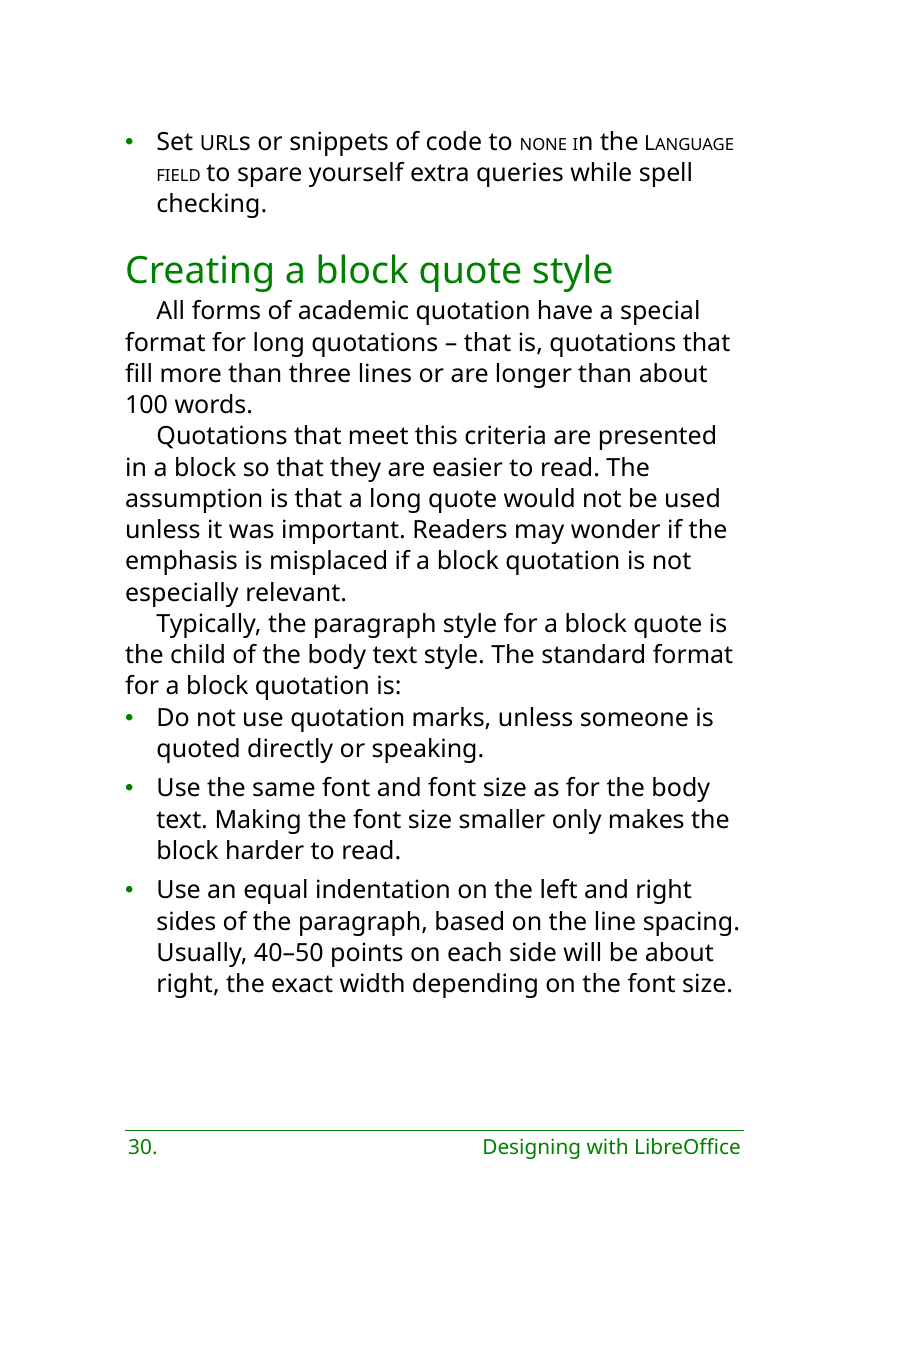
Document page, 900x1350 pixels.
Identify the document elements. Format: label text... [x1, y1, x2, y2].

subtitle Creating a block quote style [125, 244, 744, 295]
list Use the same font and font size as for the body text. Making the font size smaller only makes the block harder to read. [125, 772, 744, 866]
text Quotations that meet this criteria are presented in a block so that they are easier to read. The assumption is that a long quote would not be used unless it was important. Readers may wonder if the emphasis is misplaced if a block quotation is not especially relevant. [125, 420, 744, 607]
list Use an equal indentation on the left and right sides of the paragraph, based on the line spacing. Usually, 40–50 points on each side will be about right, the exact width depending on the font size. [125, 874, 744, 999]
list Do not use quotation marks, unless someone is quoted directly or speaking. [125, 701, 744, 763]
text All forms of academic quotation have a special format for long quotations – that is, quotations that fill more than three lines or are longer than about 100 words. [125, 295, 744, 420]
text Typically, the paragraph style for a block quote is the child of the body text style. The standard format for a block quotation is: [125, 607, 744, 701]
list Set URLs or snippets of code to none in the Language field to spare yourself extra queries while spell checking. [125, 125, 744, 219]
